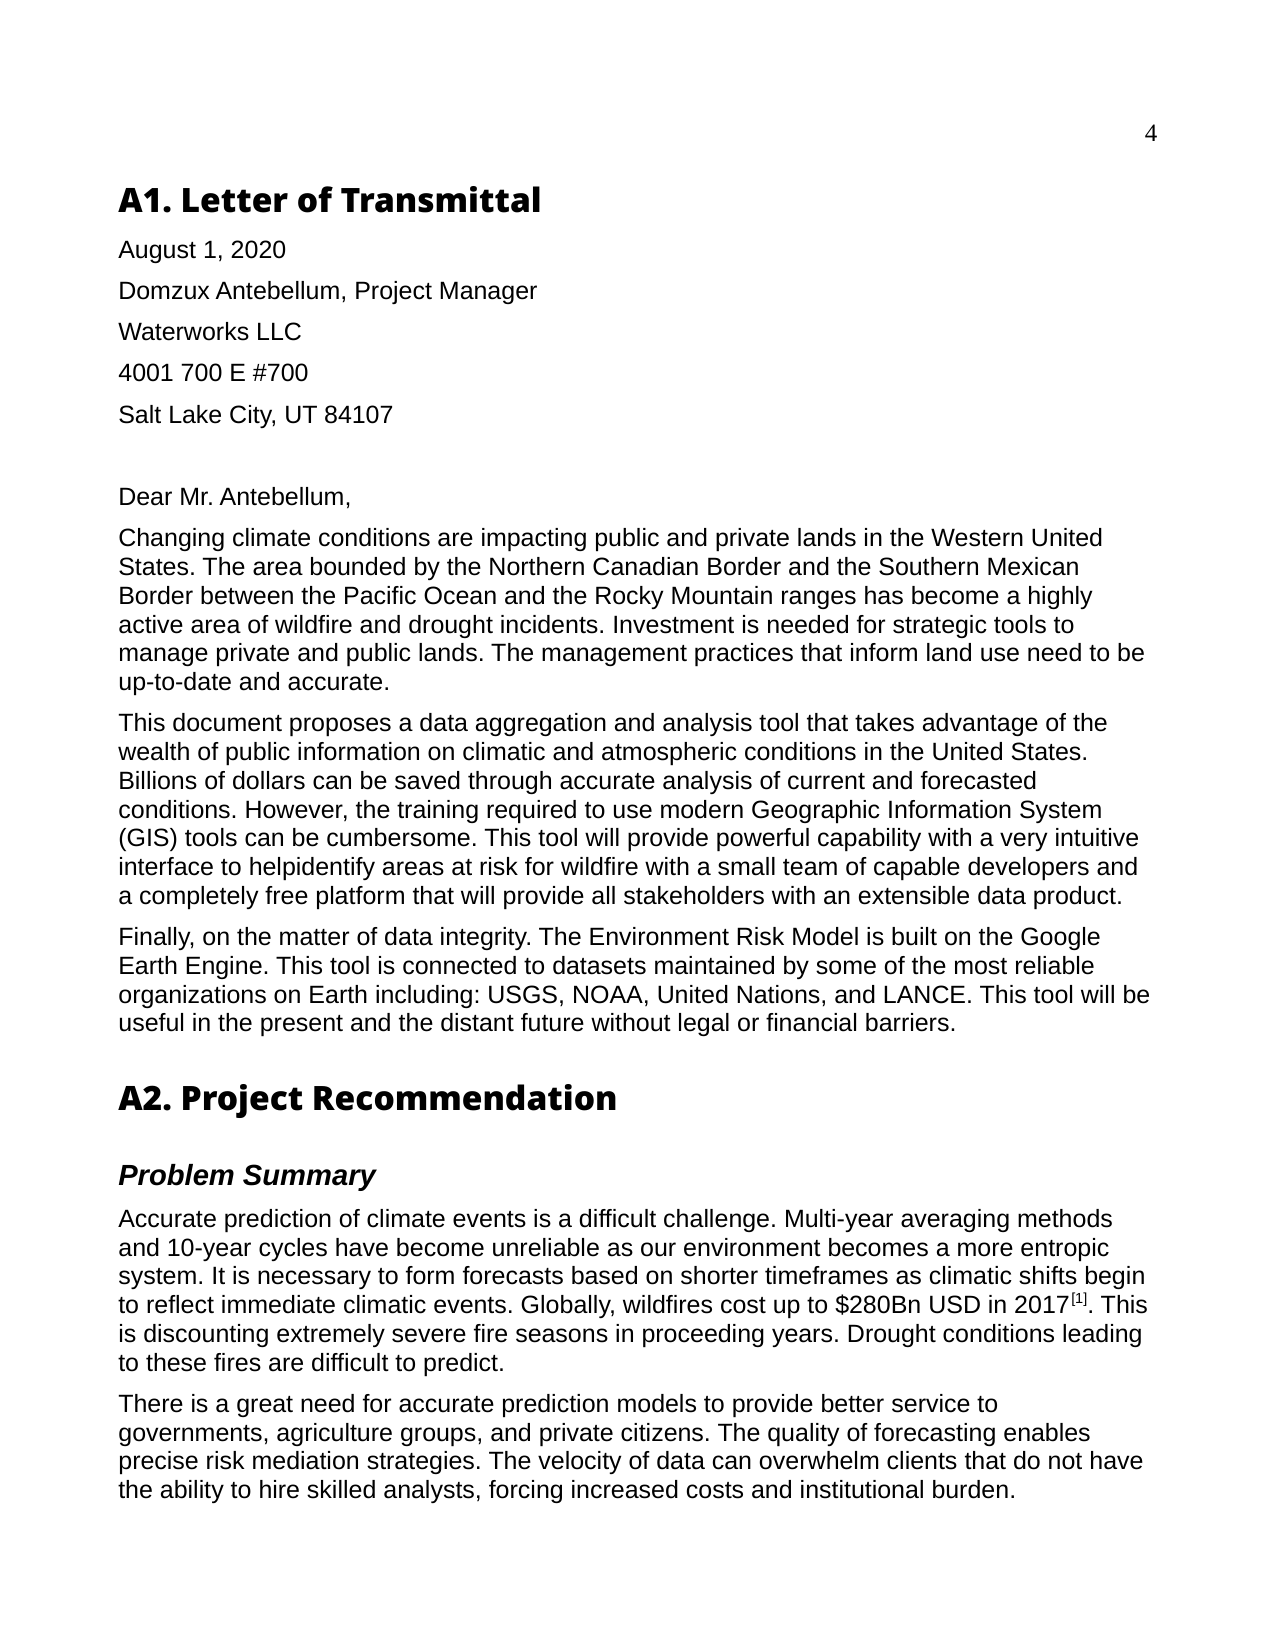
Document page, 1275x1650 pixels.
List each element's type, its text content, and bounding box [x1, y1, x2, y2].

text Domzux Antebellum, Project Manager [118, 276, 1157, 304]
text Salt Lake City, UT 84107 [118, 399, 1157, 428]
text 4001 700 E #700 [118, 358, 1157, 387]
text There is a great need for accurate prediction models to provide better service to governments, agriculture groups, and private citizens. The quality of forecasting enables precise risk mediation strategies. The velocity of data can overwhelm clients that do not have the ability to hire skilled analysts, forcing increased costs and institutional burden. [118, 1389, 1157, 1504]
text August 1, 2020 [118, 234, 1157, 263]
subtitle Problem Summary [118, 1158, 1157, 1191]
subtitle A1. Letter of Transmittal [118, 176, 1157, 222]
text This document proposes a data aggregation and analysis tool that takes advantage of the wealth of public information on climatic and atmospheric conditions in the United States. Billions of dollars can be saved through accurate analysis of current and forecasted conditions. However, the training required to use modern Geographic Information System (GIS) tools can be cumbersome. This tool will provide powerful capability with a very intuitive interface to helpidentify areas at risk for wildfire with a small team of capable developers and a completely free platform that will provide all stakeholders with an extensible data product. [118, 708, 1157, 909]
text Waterworks LLC [118, 317, 1157, 346]
text Changing climate conditions are impacting public and private lands in the Western United States. The area bounded by the Northern Canadian Border and the Southern Mexican Border between the Pacific Ocean and the Rocky Mountain ranges has become a highly active area of wildfire and drought incidents. Investment is needed for strategic tools to manage private and public lands. The management practices that inform land use need to be up-to-date and accurate. [118, 523, 1157, 696]
text Accurate prediction of climate events is a difficult challenge. Multi-year averaging methods and 10-year cycles have become unreliable as our environment becomes a more entropic system. It is necessary to form forecasts based on shorter timeframes as climatic shifts begin to reflect immediate climatic events. Globally, wildfires cost up to $280Bn USD in 2017[1]. This is discounting extremely severe fire seasons in proceeding years. Drought conditions leading to these fires are difficult to predict. [118, 1204, 1157, 1376]
subtitle A2. Project Recommendation [118, 1074, 1157, 1120]
text Dear Mr. Antebellum, [118, 482, 1157, 511]
text Finally, on the matter of data integrity. The Environment Risk Model is built on the Google Earth Engine. This tool is connected to datasets maintained by some of the most reliable organizations on Earth including: USGS, NOAA, United Nations, and LANCE. This tool will be useful in the present and the distant future without legal or financial barriers. [118, 922, 1157, 1037]
